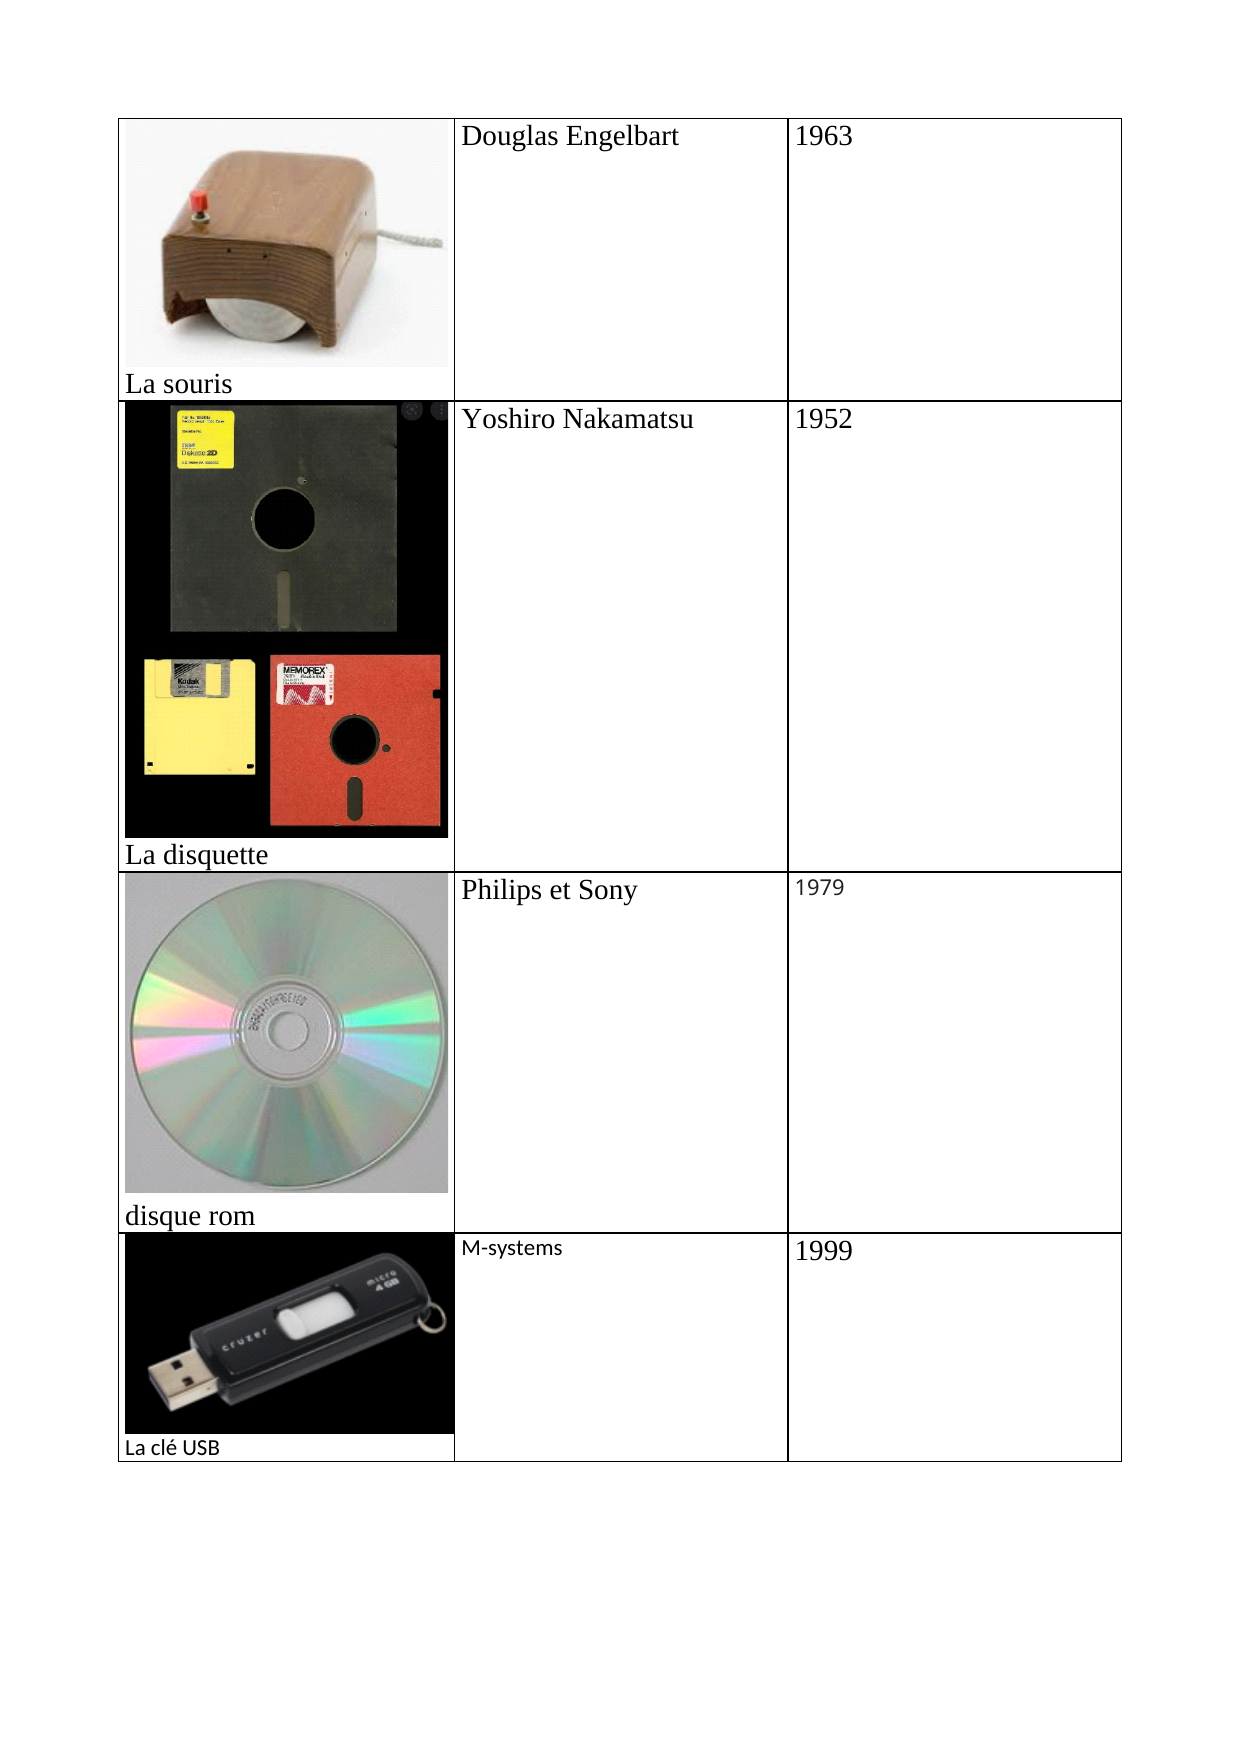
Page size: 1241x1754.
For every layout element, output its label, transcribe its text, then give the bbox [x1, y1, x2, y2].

table_cell Yoshiro Nakamatsu [455, 402, 787, 871]
table_cell Philips et Sony [455, 873, 787, 1232]
table_header La souris [119, 119, 454, 400]
table_cell M-systems [455, 1234, 787, 1461]
table_cell La disquette [119, 402, 454, 871]
table_cell disque rom [119, 873, 454, 1232]
table_cell La clé USB [119, 1234, 454, 1461]
table_header 1963 [789, 119, 1121, 400]
table_header Douglas Engelbart [455, 119, 787, 400]
table_cell 1979 [789, 873, 1121, 1232]
table_cell 1952 [789, 402, 1121, 871]
table_cell 1999 [789, 1234, 1121, 1461]
